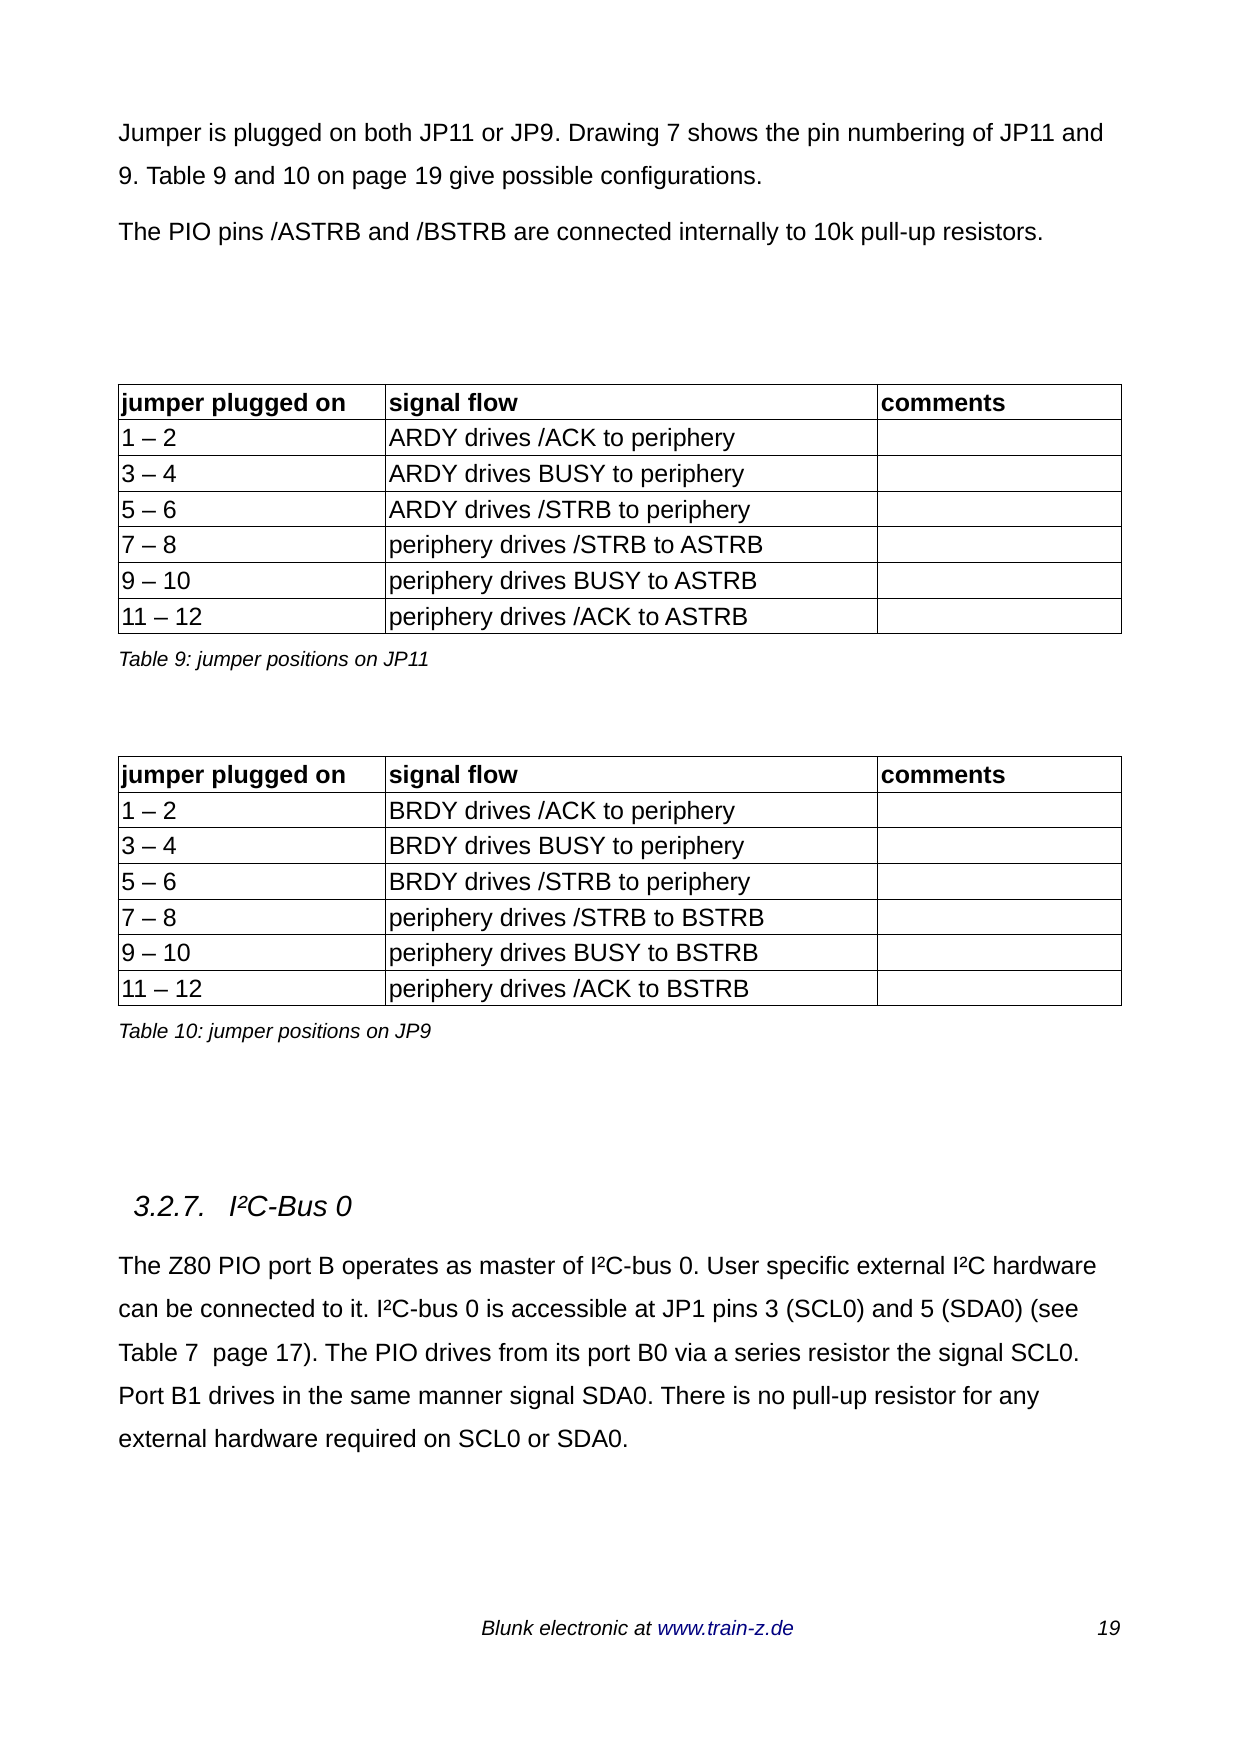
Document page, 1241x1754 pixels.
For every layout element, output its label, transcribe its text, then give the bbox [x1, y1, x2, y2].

table_cell 1 – 2 [119, 420, 385, 455]
table_cell ARDY drives BUSY to periphery [386, 456, 877, 491]
table_cell ARDY drives /ACK to periphery [386, 420, 877, 455]
table_cell periphery drives BUSY to ASTRB [386, 563, 877, 597]
table_cell [878, 900, 1121, 934]
table_cell [878, 971, 1121, 1005]
table_cell periphery drives /STRB to ASTRB [386, 527, 877, 562]
table_header jumper plugged on [119, 757, 385, 792]
text The Z80 PIO port B operates as master of I²C-bus 0. User specific external I²C hardware can be connected to it. I²C-bus 0 is accessible at JP1 pins 3 (SCL0) and 5 (SDA0) (see Table 7 page 18). The PIO drives from its port B0 via a series resistor the signal SCL0. Port B1 drives in the same manner signal SDA0. There is no pull-up resistor for any external hardware required on SCL0 or SDA0. [118, 1251, 1122, 1452]
table_cell 11 – 12 [119, 971, 385, 1005]
table_header comments [878, 385, 1121, 419]
table_cell [878, 492, 1121, 526]
subtitle I²C-Bus 0 [133, 1188, 1122, 1222]
table_cell ARDY drives /STRB to periphery [386, 492, 877, 526]
table_cell [878, 527, 1121, 562]
table_cell BRDY drives /ACK to periphery [386, 793, 877, 827]
table_cell [878, 456, 1121, 491]
table_cell [878, 935, 1121, 970]
table_cell periphery drives /ACK to BSTRB [386, 971, 877, 1005]
table_cell 7 – 8 [119, 900, 385, 934]
table_cell 9 – 10 [119, 935, 385, 970]
table_cell periphery drives /ACK to ASTRB [386, 599, 877, 633]
table_cell BRDY drives /STRB to periphery [386, 864, 877, 898]
table_cell [878, 864, 1121, 898]
table_cell [878, 563, 1121, 597]
table_cell [878, 828, 1121, 863]
table_cell 1 – 2 [119, 793, 385, 827]
table_cell [878, 599, 1121, 633]
table_header comments [878, 757, 1121, 792]
table_cell 9 – 10 [119, 563, 385, 597]
text Table 10: jumper positions on JP9 [118, 1019, 1122, 1043]
table_header signal flow [386, 757, 877, 792]
text The PIO pins /ASTRB and /BSTRB are connected internally to 10k pull-up resistors. [118, 217, 1122, 246]
table_header jumper plugged on [119, 385, 385, 419]
table_cell 7 – 8 [119, 527, 385, 562]
table_cell 3 – 4 [119, 456, 385, 491]
table_cell periphery drives /STRB to BSTRB [386, 900, 877, 934]
text The handshake signals of PIO port A and B can be customized on JP11 and JP9 regarding the desired data flow. Per default no Jumper is plugged on both JP11 or JP9. Drawing 7 shows the pin numbering of JP11 and 9. Table 9 and 10 on page 20 give possible configurations. [118, 118, 1122, 190]
text Table 9: jumper positions on JP11 [118, 647, 1122, 671]
table_header signal flow [386, 385, 877, 419]
table_cell [878, 793, 1121, 827]
table_cell 5 – 6 [119, 864, 385, 898]
table_cell BRDY drives BUSY to periphery [386, 828, 877, 863]
table_cell 11 – 12 [119, 599, 385, 633]
table_cell periphery drives BUSY to BSTRB [386, 935, 877, 970]
table_cell 5 – 6 [119, 492, 385, 526]
table_cell [878, 420, 1121, 455]
table_cell 3 – 4 [119, 828, 385, 863]
